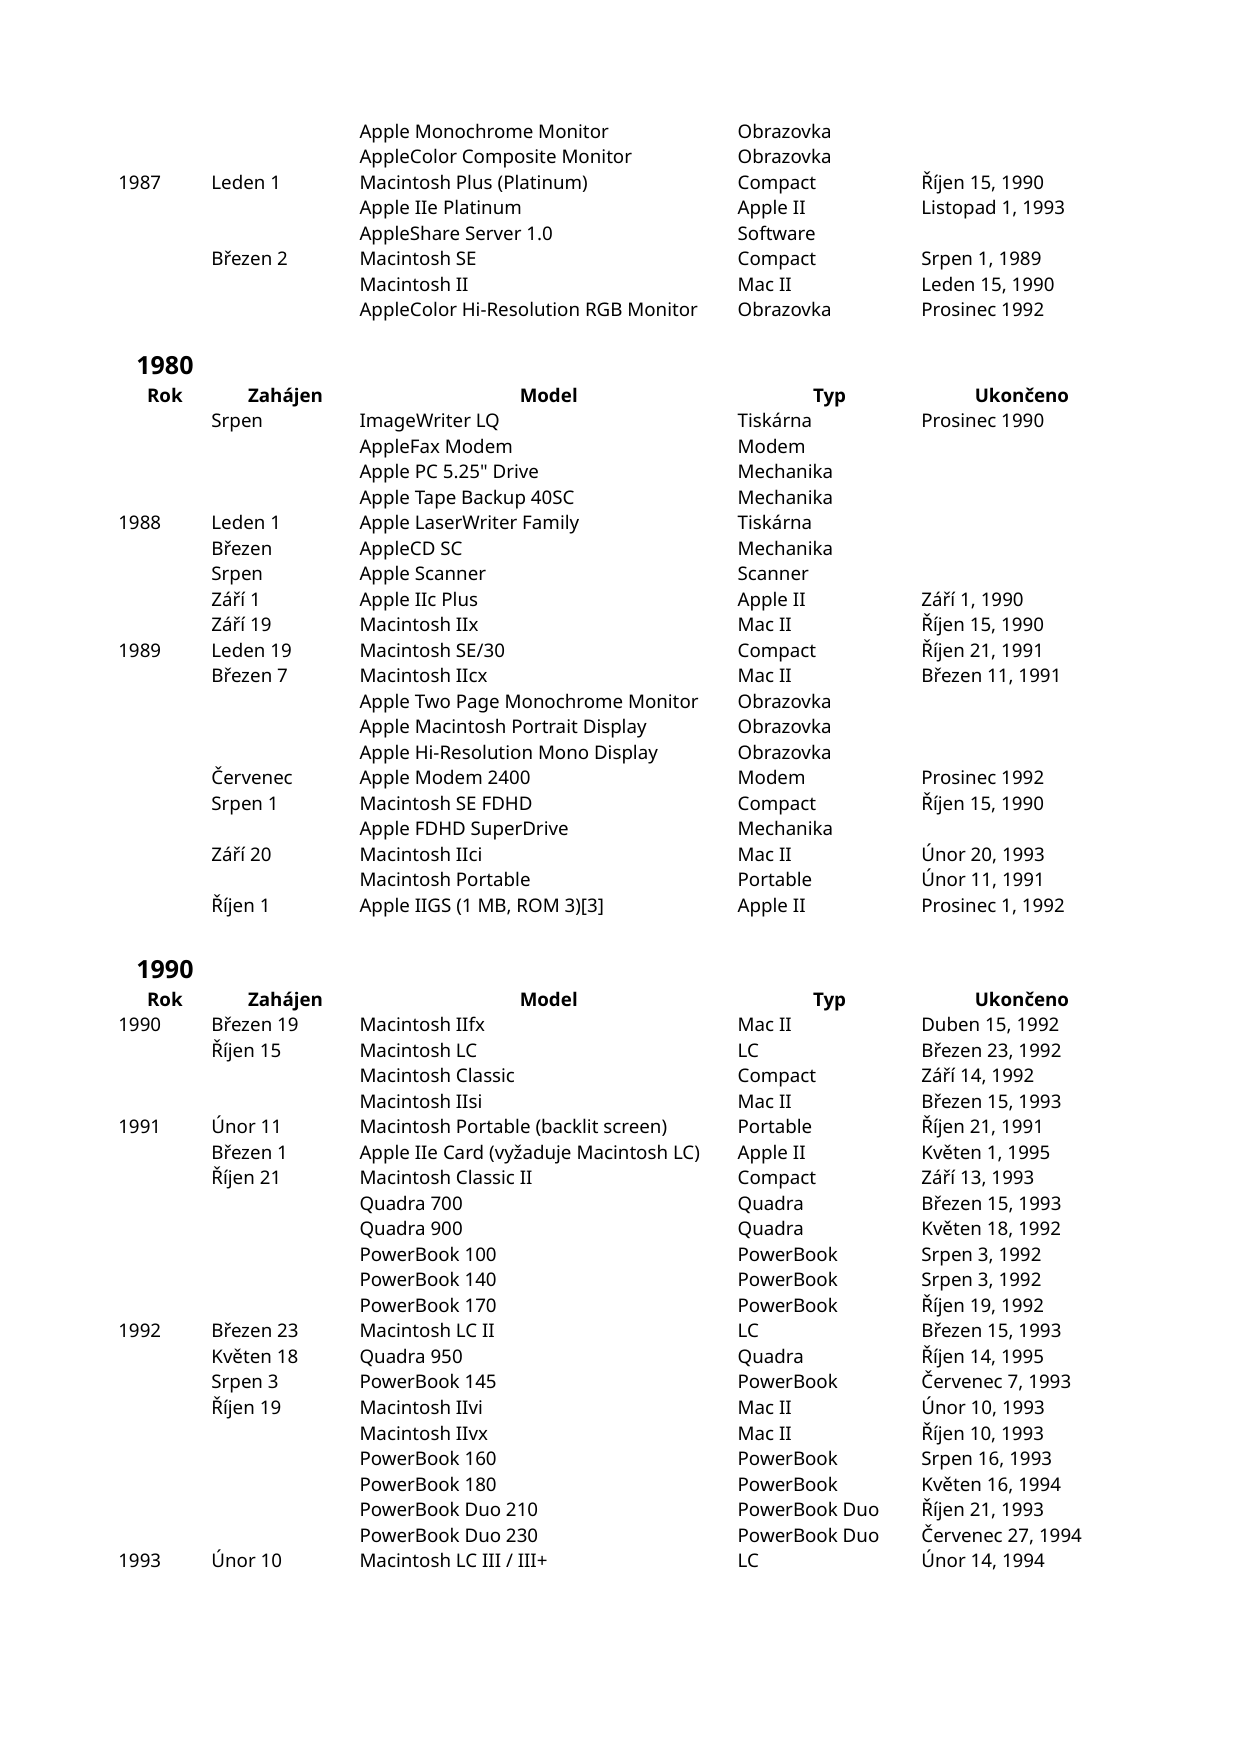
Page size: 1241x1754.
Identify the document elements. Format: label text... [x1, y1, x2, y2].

table_cell 1989 [118, 637, 211, 663]
table_cell Macintosh IIci [359, 841, 737, 867]
table_cell Zahájen [211, 382, 359, 407]
table_cell [118, 144, 211, 169]
table_cell 1991 [118, 1114, 211, 1139]
table_cell Říjen 10, 1993 [921, 1420, 1122, 1445]
table_cell Apple Macintosh Portrait Display [359, 714, 737, 739]
table_cell Říjen 19 [211, 1394, 359, 1420]
table_cell Únor 10, 1993 [921, 1394, 1122, 1420]
table_cell Apple Tape Backup 40SC [359, 484, 737, 509]
table_cell Apple II [738, 586, 921, 612]
table_cell [118, 220, 211, 246]
table_cell Září 13, 1993 [921, 1165, 1122, 1190]
table_cell Macintosh IIvx [359, 1420, 737, 1445]
table_cell PowerBook [738, 1241, 921, 1267]
table_cell [921, 484, 1122, 509]
table_cell Září 1, 1990 [921, 586, 1122, 612]
table_cell Macintosh LC III / III+ [359, 1548, 737, 1573]
table_cell Leden 1 [211, 169, 359, 195]
table_cell [118, 1139, 211, 1164]
table_cell Model [359, 382, 737, 407]
table_cell [118, 1267, 211, 1292]
table_cell Obrazovka [738, 688, 921, 714]
table_cell Prosinec 1990 [921, 408, 1122, 433]
table_cell Květen 16, 1994 [921, 1471, 1122, 1496]
table_cell Leden 19 [211, 637, 359, 663]
table_cell Apple II [738, 1139, 921, 1164]
table_cell [118, 816, 211, 841]
table_cell 1990 [118, 1011, 211, 1037]
table_cell Březen 1 [211, 1139, 359, 1164]
table_cell Mac II [738, 1394, 921, 1420]
table_cell [118, 1088, 211, 1113]
table_header [921, 952, 1122, 986]
table_cell Obrazovka [738, 144, 921, 169]
table_cell Červenec 7, 1993 [921, 1369, 1122, 1394]
table_cell [118, 765, 211, 790]
table_cell Mac II [738, 1088, 921, 1113]
table_cell [118, 892, 211, 918]
table_cell [118, 408, 211, 433]
table_cell LC [738, 1037, 921, 1062]
table_cell Typ [738, 986, 921, 1011]
table_cell [211, 1267, 359, 1292]
table_cell [738, 348, 921, 382]
table_cell [211, 1088, 359, 1113]
table_cell PowerBook 170 [359, 1292, 737, 1318]
table_cell Duben 15, 1992 [921, 1011, 1122, 1037]
table_cell [359, 322, 737, 348]
table_cell [118, 1471, 211, 1496]
table_cell [211, 144, 359, 169]
table_cell Prosinec 1992 [921, 765, 1122, 790]
table_cell [118, 663, 211, 688]
table_cell [118, 561, 211, 586]
table_cell PowerBook 100 [359, 1241, 737, 1267]
table_cell Zahájen [211, 986, 359, 1011]
table_cell [118, 1037, 211, 1062]
table_cell [921, 688, 1122, 714]
table_cell Mac II [738, 271, 921, 297]
table_cell 1993 [118, 1548, 211, 1573]
table_cell PowerBook 180 [359, 1471, 737, 1496]
table_cell Rok [118, 382, 211, 407]
table_cell [118, 1369, 211, 1394]
table_cell PowerBook Duo 210 [359, 1496, 737, 1522]
table_cell [738, 322, 921, 348]
table_cell Compact [738, 637, 921, 663]
table_cell Quadra 900 [359, 1216, 737, 1241]
table_cell [118, 739, 211, 765]
table_cell Software [738, 220, 921, 246]
table_cell Quadra [738, 1216, 921, 1241]
table_cell 1992 [118, 1318, 211, 1343]
table_cell Macintosh LC [359, 1037, 737, 1062]
table_cell Srpen [211, 561, 359, 586]
table_cell [211, 433, 359, 458]
table_cell [118, 322, 211, 348]
table_cell Srpen [211, 408, 359, 433]
table_cell [211, 816, 359, 841]
table_cell Říjen 21, 1993 [921, 1496, 1122, 1522]
table_cell Srpen 1 [211, 790, 359, 816]
table_cell AppleFax Modem [359, 433, 737, 458]
table_cell Říjen 21, 1991 [921, 1114, 1122, 1139]
table_cell [118, 1522, 211, 1547]
table_cell Listopad 1, 1993 [921, 195, 1122, 220]
table_cell Mechanika [738, 535, 921, 561]
table_cell Říjen 15 [211, 1037, 359, 1062]
table_cell Macintosh SE [359, 246, 737, 271]
table_cell Leden 15, 1990 [921, 271, 1122, 297]
table_cell [211, 118, 359, 144]
table_cell [118, 1343, 211, 1369]
table_cell [118, 1063, 211, 1088]
table_cell Mac II [738, 612, 921, 637]
table_cell Říjen 19, 1992 [921, 1292, 1122, 1318]
table_cell Apple Modem 2400 [359, 765, 737, 790]
table_cell Macintosh IIx [359, 612, 737, 637]
table_cell [211, 1445, 359, 1471]
table_cell ImageWriter LQ [359, 408, 737, 433]
table_cell [118, 586, 211, 612]
table_cell [118, 841, 211, 867]
table_cell Únor 11 [211, 1114, 359, 1139]
table_cell Obrazovka [738, 118, 921, 144]
table_cell [118, 484, 211, 509]
table_cell Březen 15, 1993 [921, 1088, 1122, 1113]
table_cell Macintosh Classic [359, 1063, 737, 1088]
table_cell [211, 220, 359, 246]
table_cell [211, 867, 359, 892]
table_cell [211, 739, 359, 765]
table_cell [921, 816, 1122, 841]
table_cell PowerBook Duo [738, 1496, 921, 1522]
table_cell [921, 561, 1122, 586]
table_cell Září 14, 1992 [921, 1063, 1122, 1088]
table_cell Rok [118, 986, 211, 1011]
table_cell Únor 10 [211, 1548, 359, 1573]
table_cell Říjen 21 [211, 1165, 359, 1190]
table_cell Apple Monochrome Monitor [359, 118, 737, 144]
table_cell Říjen 15, 1990 [921, 790, 1122, 816]
table_cell PowerBook [738, 1445, 921, 1471]
table_cell [118, 1420, 211, 1445]
table_cell PowerBook 145 [359, 1369, 737, 1394]
table_cell [118, 271, 211, 297]
table_cell Modem [738, 433, 921, 458]
table_cell Tiskárna [738, 408, 921, 433]
table_cell Macintosh IIfx [359, 1011, 737, 1037]
table_cell [921, 739, 1122, 765]
table_cell [921, 220, 1122, 246]
table_cell [921, 144, 1122, 169]
table_cell Quadra [738, 1343, 921, 1369]
table_cell [921, 459, 1122, 484]
table_cell [211, 348, 359, 382]
table_cell [118, 1241, 211, 1267]
table_cell Srpen 3, 1992 [921, 1267, 1122, 1292]
table_cell PowerBook [738, 1369, 921, 1394]
table_cell PowerBook [738, 1292, 921, 1318]
table_cell Říjen 21, 1991 [921, 637, 1122, 663]
table_cell Mac II [738, 841, 921, 867]
table_cell Mac II [738, 1011, 921, 1037]
table_cell [211, 1190, 359, 1216]
table_cell Ukončeno [921, 382, 1122, 407]
table_cell [359, 348, 737, 382]
table_cell Srpen 3, 1992 [921, 1241, 1122, 1267]
table_cell Typ [738, 382, 921, 407]
table_cell Červenec [211, 765, 359, 790]
table_cell [118, 246, 211, 271]
table_cell Quadra 950 [359, 1343, 737, 1369]
table_cell Únor 14, 1994 [921, 1548, 1122, 1573]
table_cell Březen 7 [211, 663, 359, 688]
table_cell Říjen 15, 1990 [921, 612, 1122, 637]
table_cell Březen 2 [211, 246, 359, 271]
table_cell Leden 1 [211, 510, 359, 535]
table_cell [921, 433, 1122, 458]
table_cell Apple IIc Plus [359, 586, 737, 612]
table_cell Apple FDHD SuperDrive [359, 816, 737, 841]
table_cell AppleColor Composite Monitor [359, 144, 737, 169]
table_cell Portable [738, 1114, 921, 1139]
table_cell Macintosh SE/30 [359, 637, 737, 663]
table_cell Macintosh IIvi [359, 1394, 737, 1420]
table_cell 1980 [118, 348, 211, 382]
table_cell 1987 [118, 169, 211, 195]
table_cell Apple II [738, 892, 921, 918]
table_cell Portable [738, 867, 921, 892]
table_cell Březen 15, 1993 [921, 1318, 1122, 1343]
table_cell Macintosh II [359, 271, 737, 297]
table_cell [921, 348, 1122, 382]
table_cell Apple Two Page Monochrome Monitor [359, 688, 737, 714]
table_cell PowerBook Duo 230 [359, 1522, 737, 1547]
table_cell Únor 11, 1991 [921, 867, 1122, 892]
table_cell Macintosh Plus (Platinum) [359, 169, 737, 195]
table_cell [118, 1445, 211, 1471]
table_cell [211, 1471, 359, 1496]
table_cell [118, 1216, 211, 1241]
table_cell Mechanika [738, 484, 921, 509]
table_cell [118, 1165, 211, 1190]
table_cell [118, 1292, 211, 1318]
table_cell [921, 510, 1122, 535]
table_cell Březen 15, 1993 [921, 1190, 1122, 1216]
table_cell Prosinec 1, 1992 [921, 892, 1122, 918]
table_cell Apple PC 5.25" Drive [359, 459, 737, 484]
table_header [359, 952, 737, 986]
table_cell Mac II [738, 1420, 921, 1445]
table_cell Model [359, 986, 737, 1011]
table_cell [118, 459, 211, 484]
table_cell [211, 1292, 359, 1318]
table_cell Compact [738, 1165, 921, 1190]
table_cell [211, 322, 359, 348]
table_cell Scanner [738, 561, 921, 586]
table_cell Obrazovka [738, 714, 921, 739]
table_cell Macintosh IIsi [359, 1088, 737, 1113]
table_cell [118, 1190, 211, 1216]
table_cell Březen 23 [211, 1318, 359, 1343]
table_cell Říjen 14, 1995 [921, 1343, 1122, 1369]
table_cell Apple IIe Card (vyžaduje Macintosh LC) [359, 1139, 737, 1164]
table_cell [211, 1420, 359, 1445]
table_cell Obrazovka [738, 297, 921, 322]
table_cell Macintosh Portable (backlit screen) [359, 1114, 737, 1139]
table_cell Apple Hi-Resolution Mono Display [359, 739, 737, 765]
table_cell Apple II [738, 195, 921, 220]
table_cell Mac II [738, 663, 921, 688]
table_cell Compact [738, 169, 921, 195]
table_cell Apple IIe Platinum [359, 195, 737, 220]
table_cell Apple LaserWriter Family [359, 510, 737, 535]
table_cell [921, 118, 1122, 144]
table_cell Říjen 1 [211, 892, 359, 918]
table_cell PowerBook [738, 1471, 921, 1496]
table_cell AppleCD SC [359, 535, 737, 561]
table_cell Tiskárna [738, 510, 921, 535]
table_cell PowerBook 140 [359, 1267, 737, 1292]
table_cell [118, 714, 211, 739]
table_cell Apple Scanner [359, 561, 737, 586]
table_cell Obrazovka [738, 739, 921, 765]
table_cell Prosinec 1992 [921, 297, 1122, 322]
table_cell Srpen 16, 1993 [921, 1445, 1122, 1471]
table_cell Květen 1, 1995 [921, 1139, 1122, 1164]
table_cell [118, 1394, 211, 1420]
table_cell [211, 484, 359, 509]
table_cell Modem [738, 765, 921, 790]
table_cell Září 20 [211, 841, 359, 867]
table_cell [211, 1496, 359, 1522]
table_cell Macintosh Portable [359, 867, 737, 892]
table_cell PowerBook [738, 1267, 921, 1292]
table_cell [211, 714, 359, 739]
table_cell [118, 612, 211, 637]
table_cell [211, 459, 359, 484]
table_cell Mechanika [738, 816, 921, 841]
table_cell Srpen 3 [211, 1369, 359, 1394]
table_cell [211, 297, 359, 322]
table_cell [118, 433, 211, 458]
table_header [738, 952, 921, 986]
table_cell [118, 297, 211, 322]
table_cell [118, 535, 211, 561]
table_cell LC [738, 1318, 921, 1343]
table_cell Březen 11, 1991 [921, 663, 1122, 688]
table_cell Září 1 [211, 586, 359, 612]
table_cell Macintosh IIcx [359, 663, 737, 688]
table_cell Ukončeno [921, 986, 1122, 1011]
table_cell [211, 1216, 359, 1241]
table_cell Květen 18, 1992 [921, 1216, 1122, 1241]
table_cell Únor 20, 1993 [921, 841, 1122, 867]
table_cell [118, 867, 211, 892]
table_cell [211, 195, 359, 220]
table_cell [211, 1063, 359, 1088]
table_cell [118, 1496, 211, 1522]
table_cell Macintosh LC II [359, 1318, 737, 1343]
table_cell Compact [738, 790, 921, 816]
table_cell Říjen 15, 1990 [921, 169, 1122, 195]
table_cell [921, 714, 1122, 739]
table_cell 1988 [118, 510, 211, 535]
table_cell PowerBook Duo [738, 1522, 921, 1547]
table_cell Macintosh Classic II [359, 1165, 737, 1190]
table_cell Compact [738, 246, 921, 271]
table_cell [118, 688, 211, 714]
table_cell [118, 195, 211, 220]
table_cell AppleColor Hi-Resolution RGB Monitor [359, 297, 737, 322]
table_header [211, 952, 359, 986]
table_cell Apple IIGS (1 MB, ROM 3)[3] [359, 892, 737, 918]
table_cell [118, 118, 211, 144]
table_cell Březen [211, 535, 359, 561]
table_cell Mechanika [738, 459, 921, 484]
table_cell AppleShare Server 1.0 [359, 220, 737, 246]
table_cell Březen 23, 1992 [921, 1037, 1122, 1062]
table_cell Srpen 1, 1989 [921, 246, 1122, 271]
table_cell Září 19 [211, 612, 359, 637]
table_cell [921, 535, 1122, 561]
table_cell [211, 1241, 359, 1267]
table_cell [211, 1522, 359, 1547]
table_cell [921, 322, 1122, 348]
table_cell Macintosh SE FDHD [359, 790, 737, 816]
table_cell [211, 271, 359, 297]
table_header 1990 [118, 952, 211, 986]
table_cell Compact [738, 1063, 921, 1088]
table_cell Březen 19 [211, 1011, 359, 1037]
table_cell [118, 790, 211, 816]
table_cell PowerBook 160 [359, 1445, 737, 1471]
table_cell Květen 18 [211, 1343, 359, 1369]
table_cell Červenec 27, 1994 [921, 1522, 1122, 1547]
table_cell Quadra [738, 1190, 921, 1216]
table_cell Quadra 700 [359, 1190, 737, 1216]
table_cell LC [738, 1548, 921, 1573]
table_cell [211, 688, 359, 714]
